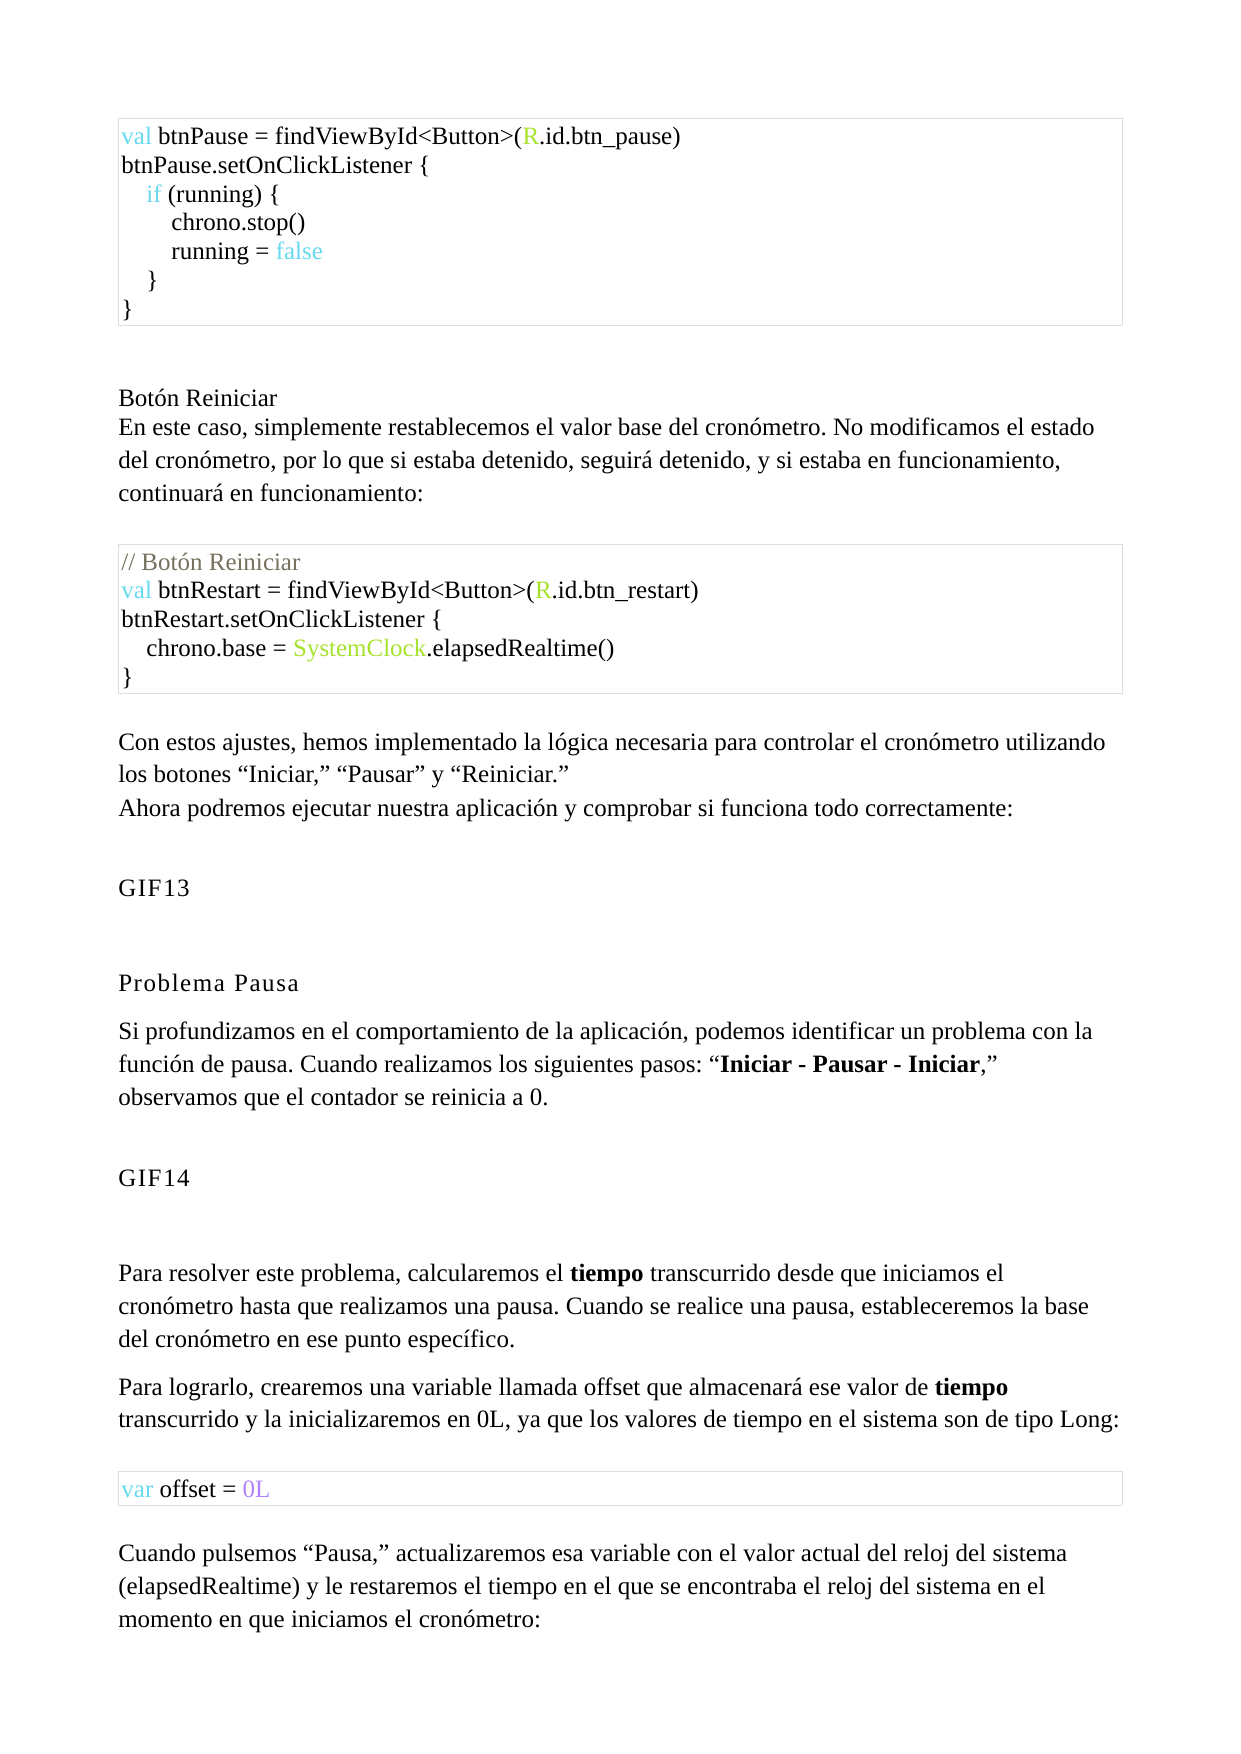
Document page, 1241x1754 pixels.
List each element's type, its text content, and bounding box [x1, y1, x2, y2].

text if (running) { [119, 176, 1122, 204]
text } [119, 659, 1122, 693]
text GIF13 [118, 873, 1122, 902]
subtitle Botón Reiniciar [118, 383, 1122, 412]
text var offset = 0L [119, 1472, 1122, 1505]
text Para resolver este problema, calcularemos el tiempo transcurrido desde que iniciamos el cronómetro hasta que realizamos una pausa. Cuando se realice una pausa, estableceremos la base del cronómetro en ese punto específico. [118, 1258, 1122, 1353]
text val btnRestart = findViewById<Button>(R.id.btn_restart) [119, 572, 1122, 601]
text val btnPause = findViewById<Button>(R.id.btn_pause) [119, 119, 1122, 147]
text chrono.base = SystemClock.elapsedRealtime() [119, 630, 1122, 659]
text btnRestart.setOnClickListener { [119, 601, 1122, 630]
text } [119, 291, 1122, 325]
text btnPause.setOnClickListener { [119, 147, 1122, 176]
text Problema Pausa [118, 968, 1122, 997]
text running = false [119, 233, 1122, 262]
text chrono.stop() [119, 204, 1122, 233]
text Para lograrlo, crearemos una variable llamada offset que almacenará ese valor de tiempo transcurrido y la inicializaremos en 0L, ya que los valores de tiempo en el sistema son de tipo Long: [118, 1372, 1122, 1433]
text } [119, 262, 1122, 291]
text En este caso, simplemente restablecemos el valor base del cronómetro. No modificamos el estado del cronómetro, por lo que si estaba detenido, seguirá detenido, y si estaba en funcionamiento, continuará en funcionamiento: [118, 412, 1122, 506]
text Cuando pulsemos “Pausa,” actualizaremos esa variable con el valor actual del reloj del sistema (elapsedRealtime) y le restaremos el tiempo en el que se encontraba el reloj del sistema en el momento en que iniciamos el cronómetro: [118, 1538, 1122, 1633]
text GIF14 [118, 1163, 1122, 1191]
text // Botón Reiniciar [119, 545, 1122, 572]
text Con estos ajustes, hemos implementado la lógica necesaria para controlar el cronómetro utilizando los botones “Iniciar,” “Pausar” y “Reiniciar.” [118, 727, 1122, 788]
text Si profundizamos en el comportamiento de la aplicación, podemos identificar un problema con la función de pausa. Cuando realizamos los siguientes pasos: “Iniciar - Pausar - Iniciar,” observamos que el contador se reinicia a 0. [118, 1016, 1122, 1111]
text Ahora podremos ejecutar nuestra aplicación y comprobar si funciona todo correctamente: [118, 793, 1122, 821]
